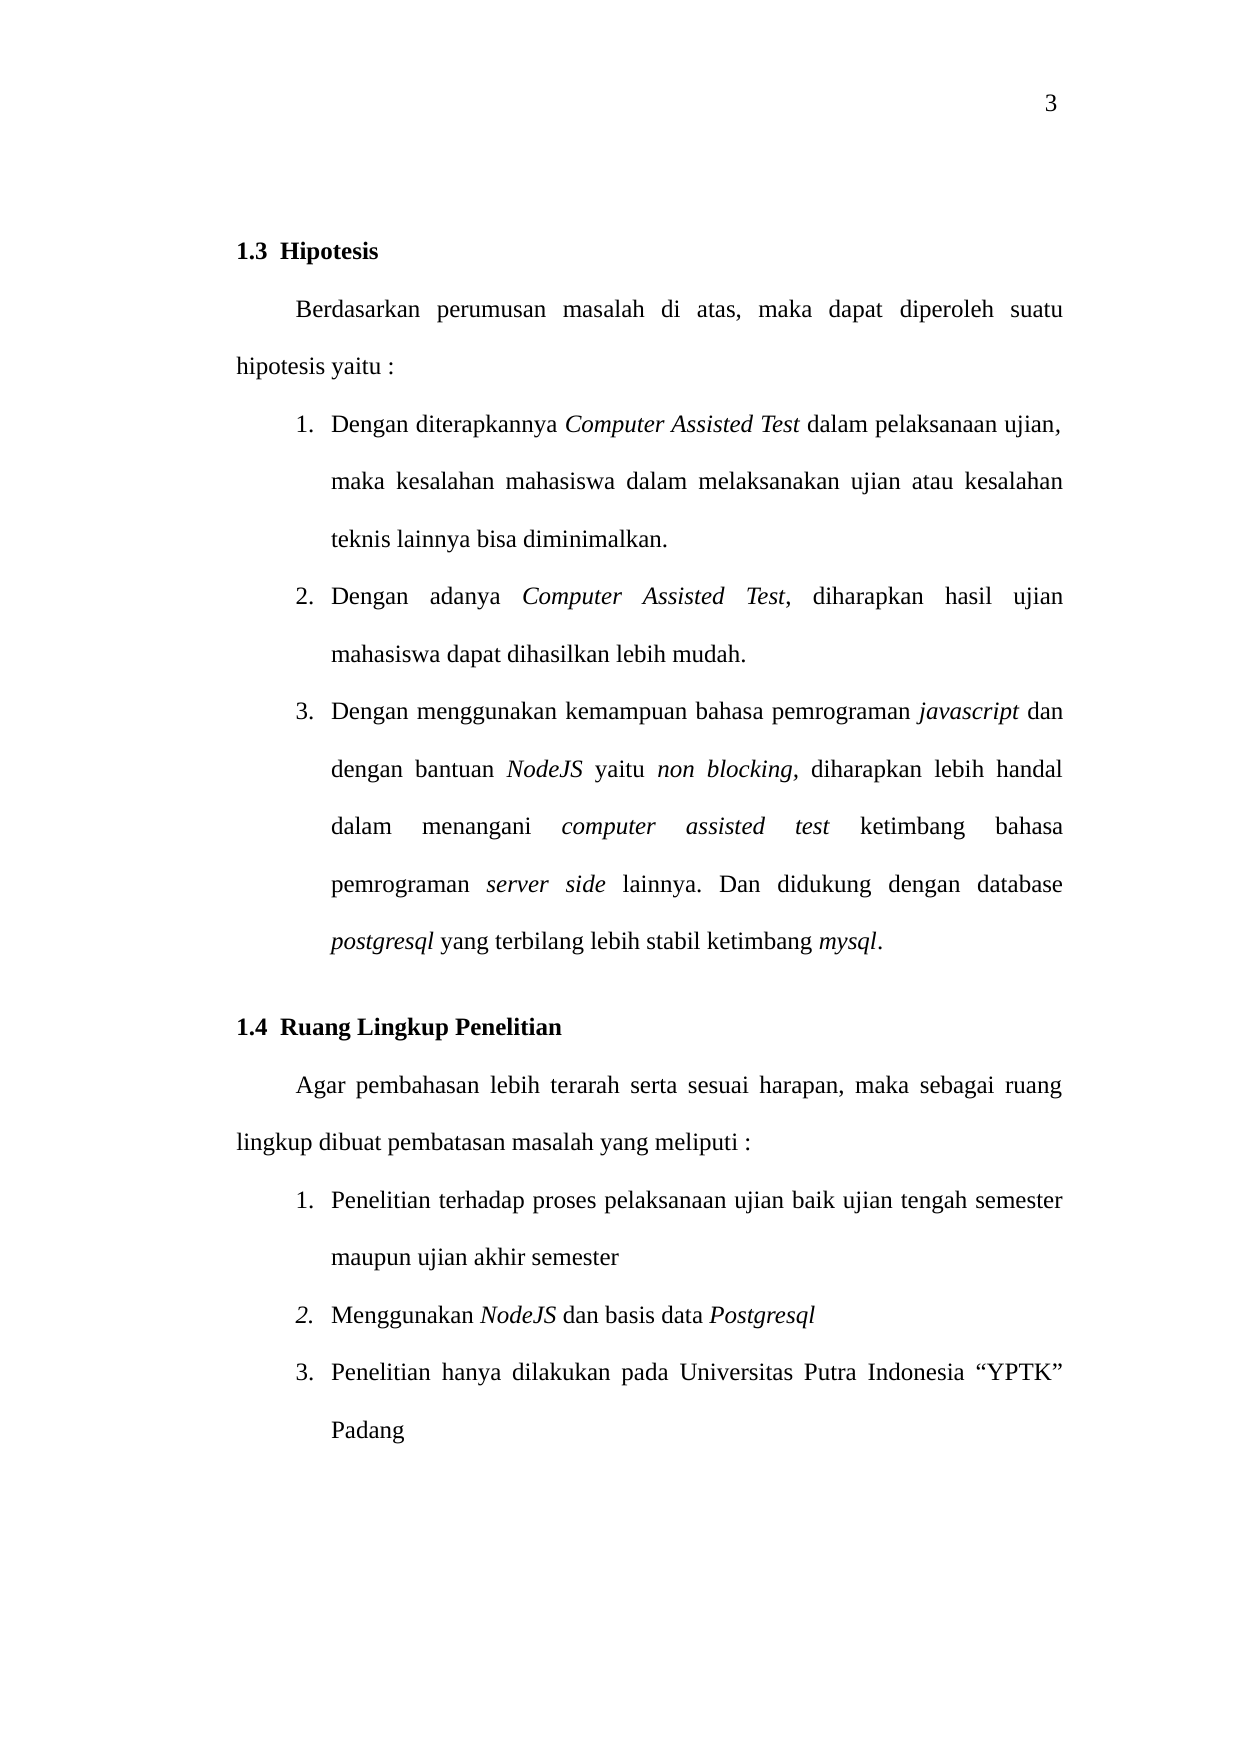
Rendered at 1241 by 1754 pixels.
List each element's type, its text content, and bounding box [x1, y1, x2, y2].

list Penelitian terhadap proses pelaksanaan ujian baik ujian tengah semester maupun ujian akhir semester [295, 1185, 1063, 1271]
text Agar pembahasan lebih terarah serta sesuai harapan, maka sebagai ruang lingkup dibuat pembatasan masalah yang meliputi : [236, 1070, 1063, 1156]
list Dengan menggunakan kemampuan bahasa pemrograman javascript dan dengan bantuan NodeJS yaitu non blocking, diharapkan lebih handal dalam menangani computer assisted test ketimbang bahasa pemrograman server side lainnya. Dan didukung dengan database postgresql yang terbilang lebih stabil ketimbang mysql. [295, 696, 1063, 955]
list Dengan adanya Computer Assisted Test, diharapkan hasil ujian mahasiswa dapat dihasilkan lebih mudah. [295, 581, 1063, 667]
subtitle Hipotesis [236, 236, 1063, 265]
text Berdasarkan perumusan masalah di atas, maka dapat diperoleh suatu hipotesis yaitu : [236, 294, 1063, 380]
list Menggunakan NodeJS dan basis data Postgresql [295, 1300, 1063, 1329]
list Dengan diterapkannya Computer Assisted Test dalam pelaksanaan ujian, maka kesalahan mahasiswa dalam melaksanakan ujian atau kesalahan teknis lainnya bisa diminimalkan. [295, 409, 1063, 552]
subtitle Ruang Lingkup Penelitian [236, 1012, 1063, 1041]
list Penelitian hanya dilakukan pada Universitas Putra Indonesia “YPTK” Padang [295, 1357, 1063, 1444]
